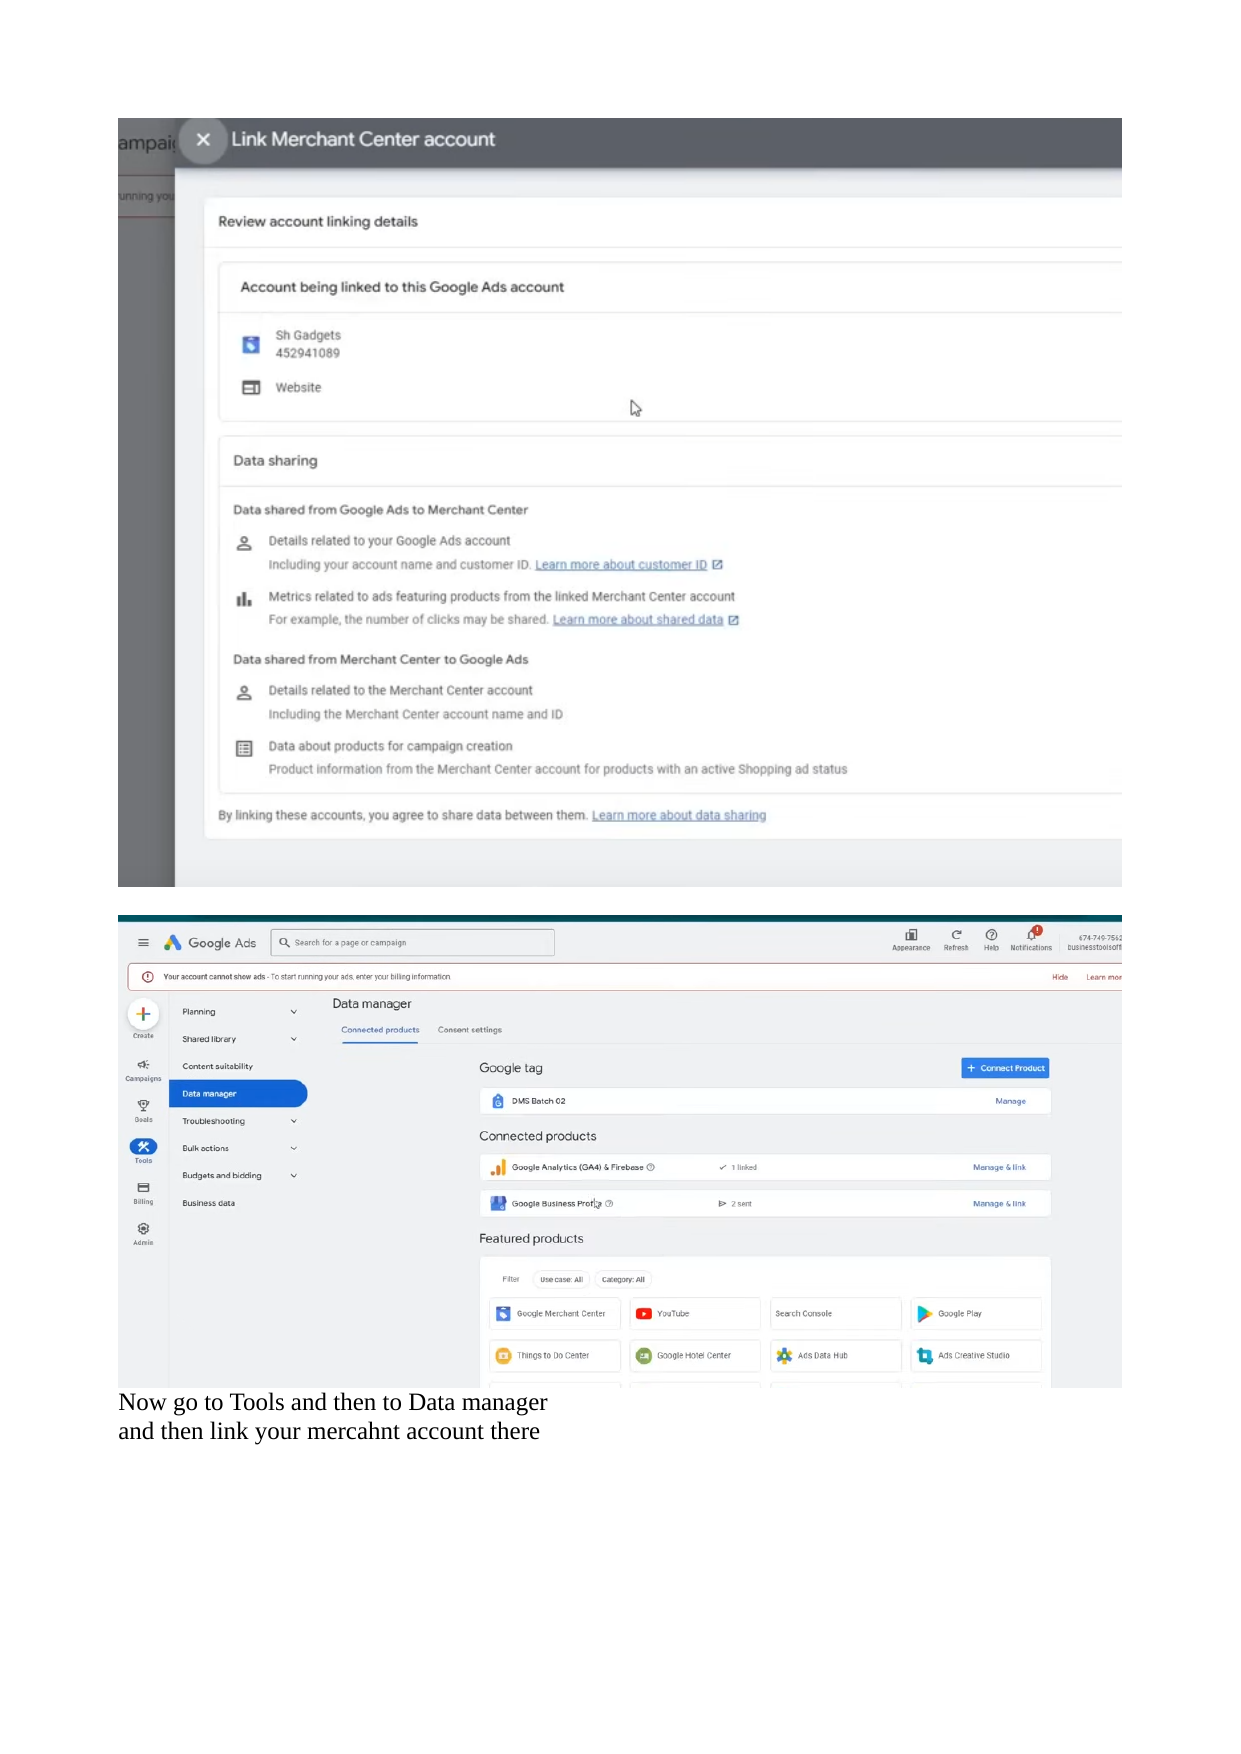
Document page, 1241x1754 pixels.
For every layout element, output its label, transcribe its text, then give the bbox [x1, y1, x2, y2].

picture [118, 915, 1122, 1388]
text Now go to Tools and then to Data manager [118, 1388, 1122, 1416]
text and then link your mercahnt account there [118, 1416, 1122, 1445]
picture [118, 118, 1122, 887]
